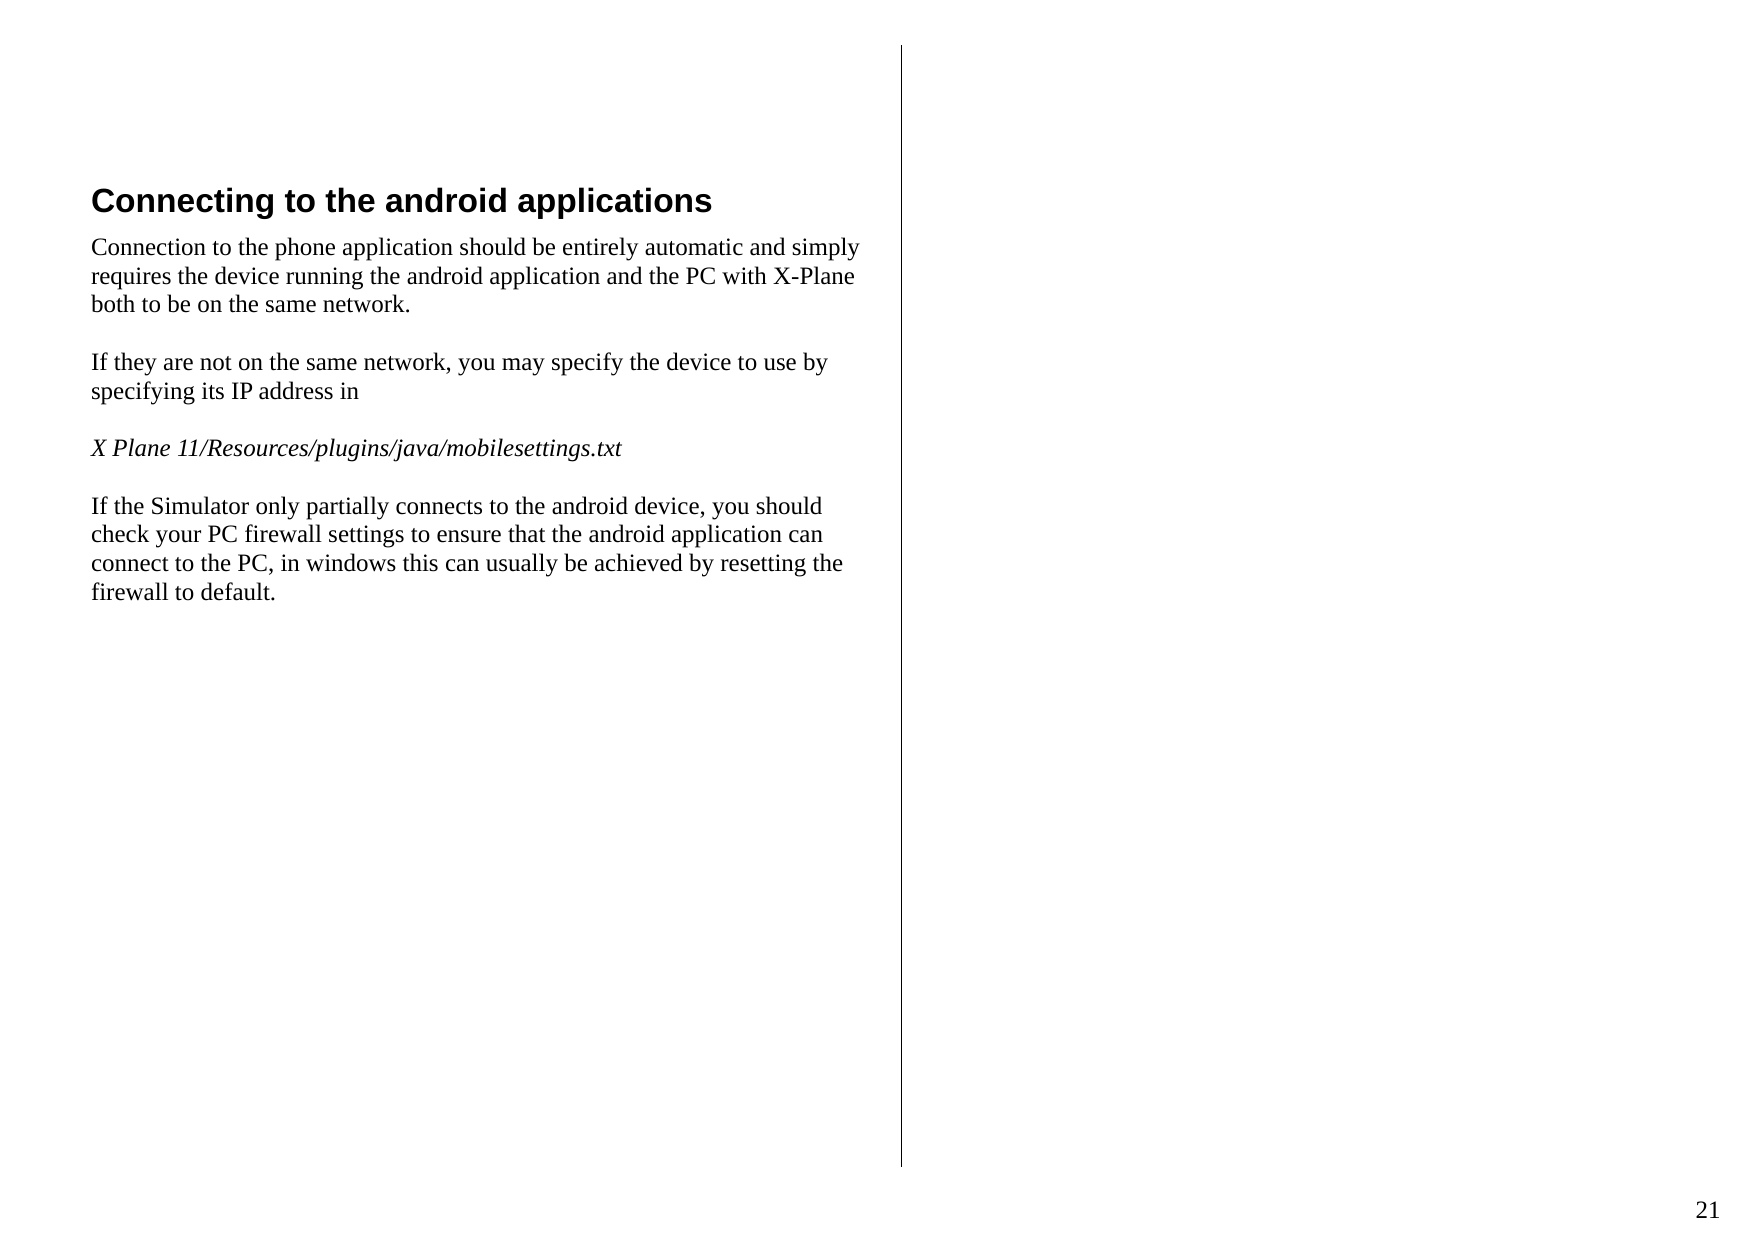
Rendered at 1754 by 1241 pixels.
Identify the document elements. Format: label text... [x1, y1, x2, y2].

text Connection to the phone application should be entirely automatic and simply requires the device running the android application and the PC with X-Plane both to be on the same network. [91, 232, 881, 318]
text If they are not on the same network, you may specify the device to use by specifying its IP address in [91, 347, 881, 404]
text If the Simulator only partially connects to the android device, you should check your PC firewall settings to ensure that the android application can connect to the PC, in windows this can usually be achieved by resetting the firewall to default. [91, 491, 881, 606]
subtitle Connecting to the android applications [91, 181, 898, 220]
text X Plane 11/Resources/plugins/java/mobilesettings.txt [91, 433, 881, 462]
